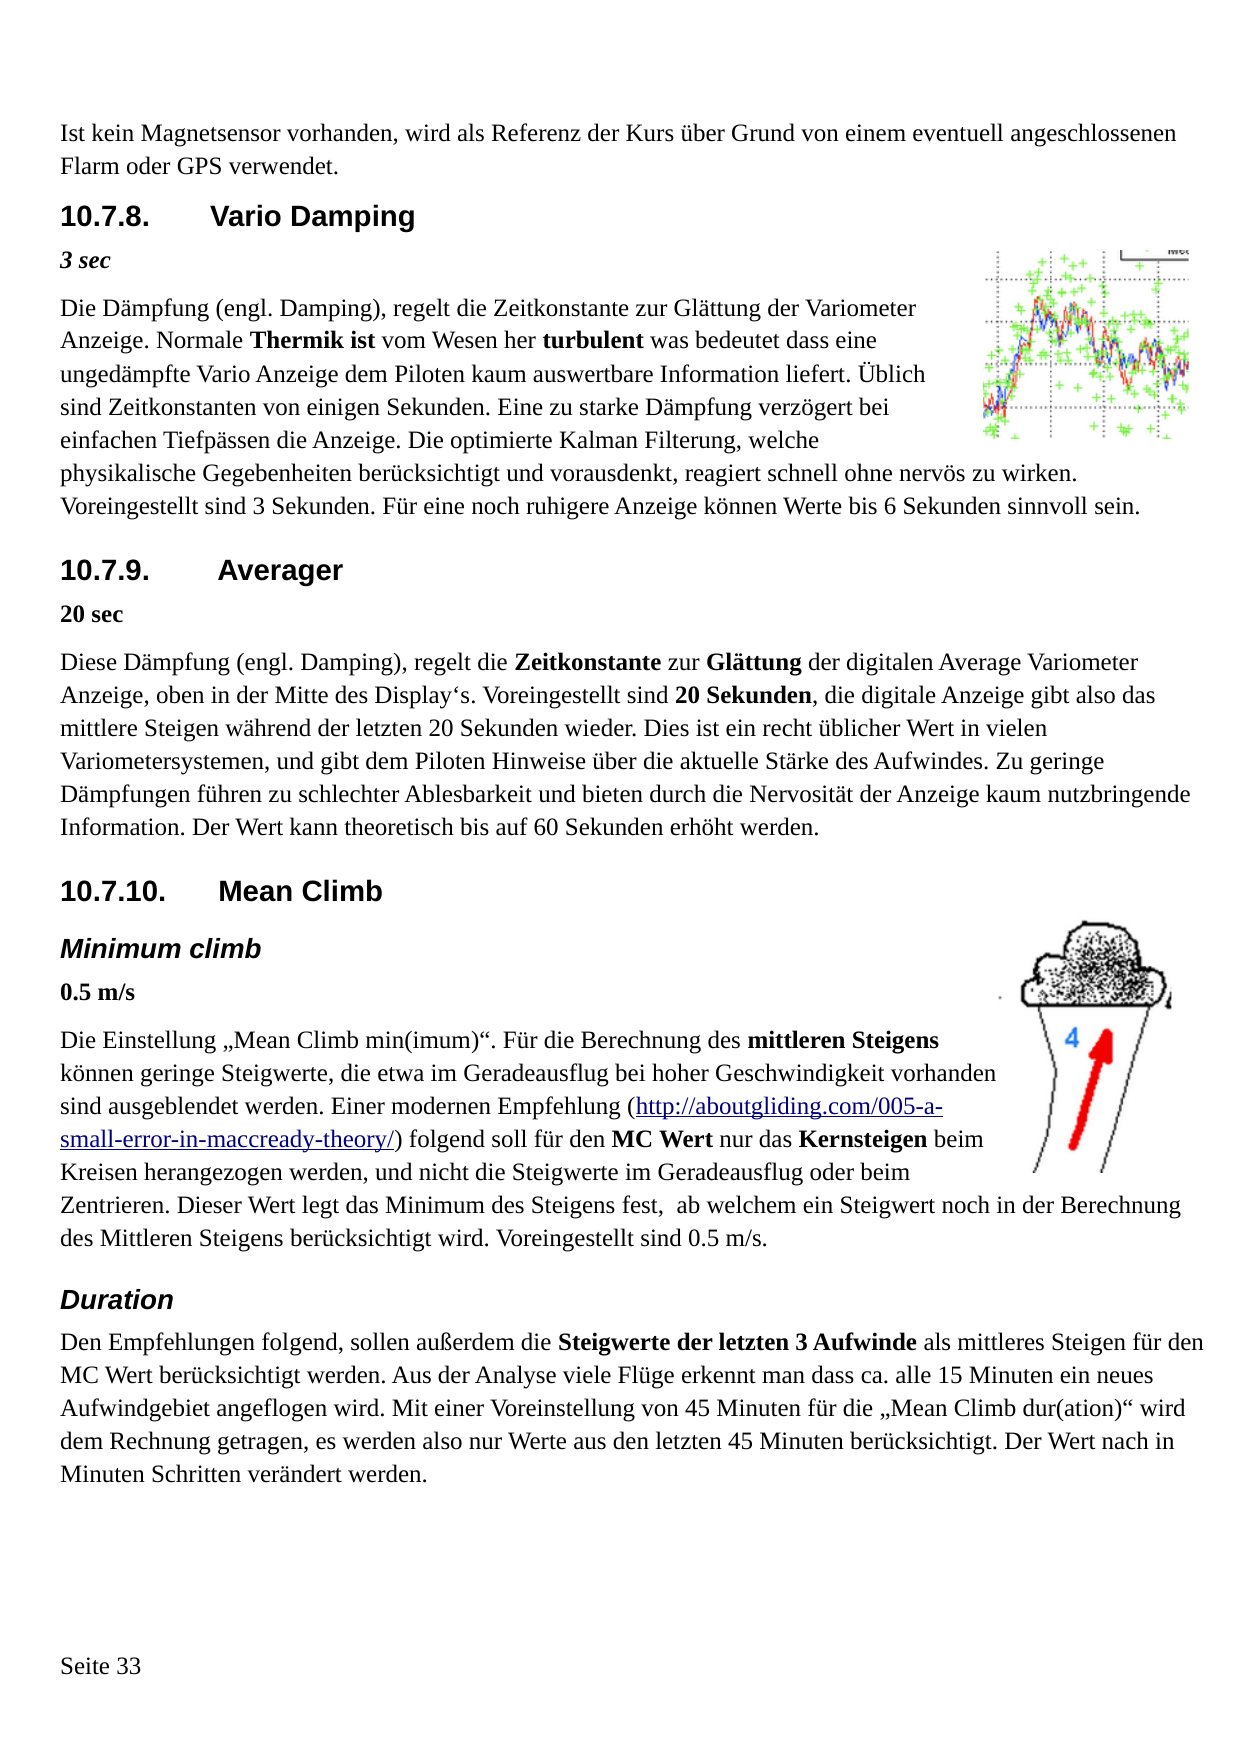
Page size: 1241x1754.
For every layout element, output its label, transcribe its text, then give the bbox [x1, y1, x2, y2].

subtitle Duration [60, 1283, 1207, 1315]
text [1172, 977, 1207, 1006]
subtitle Vario Damping [60, 199, 1207, 232]
subtitle Minimum climb [60, 933, 997, 965]
text 0.5 m/s [60, 977, 997, 1006]
text 3 sec [60, 245, 1207, 274]
text Diese Dämpfung (engl. Damping), regelt die Zeitkonstante zur Glättung der digitalen Average Variometer Anzeige, oben in der Mitte des Display‘s. Voreingestellt sind 20 Sekunden, die digitale Anzeige gibt also das mittlere Steigen während der letzten 20 Sekunden wieder. Dies ist ein recht üblicher Wert in vielen Variometersystemen, und gibt dem Piloten Hinweise über die aktuelle Stärke des Aufwindes. Zu geringe Dämpfungen führen zu schlechter Ablesbarkeit und bieten durch die Nervosität der Anzeige kaum nutzbringende Information. Der Wert kann theoretisch bis auf 60 Sekunden erhöht werden. [60, 647, 1207, 841]
subtitle Mean Climb [60, 874, 1207, 908]
text Die Dämpfung (engl. Damping), regelt die Zeitkonstante zur Glättung der Variometer Anzeige. Normale Thermik ist vom Wesen her turbulent was bedeutet dass eine ungedämpfte Vario Anzeige dem Piloten kaum auswertbare Information liefert. Üblich sind Zeitkonstanten von einigen Sekunden. Eine zu starke Dämpfung verzögert bei einfachen Tiefpässen die Anzeige. Die optimierte Kalman Filterung, welche physikalische Gegebenheiten berücksichtigt und vorausdenkt, reagiert schnell ohne nervös zu wirken. Voreingestellt sind 3 Sekunden. Für eine noch ruhigere Anzeige können Werte bis 6 Sekunden sinnvoll sein. [60, 293, 1207, 519]
subtitle [1172, 933, 1207, 965]
picture [983, 250, 1189, 439]
text Ist kein Magnetsensor vorhanden, wird als Referenz der Kurs über Grund von einem eventuell angeschlossenen Flarm oder GPS verwendet. [60, 118, 1207, 180]
picture [997, 915, 1172, 1173]
subtitle Averager [60, 553, 1207, 587]
text Den Empfehlungen folgend, sollen außerdem die Steigwerte der letzten 3 Aufwinde als mittleres Steigen für den MC Wert berücksichtigt werden. Aus der Analyse viele Flüge erkennt man dass ca. alle 15 Minuten ein neues Aufwindgebiet angeflogen wird. Mit einer Voreinstellung von 45 Minuten für die „Mean Climb dur(ation)“ wird dem Rechnung getragen, es werden also nur Werte aus den letzten 45 Minuten berücksichtigt. Der Wert nach in Minuten Schritten verändert werden. [60, 1327, 1207, 1488]
text 20 sec [60, 599, 1207, 628]
text Die Einstellung „Mean Climb min(imum)“. Für die Berechnung des mittleren Steigens können geringe Steigwerte, die etwa im Geradeausflug bei hoher Geschwindigkeit vorhanden sind ausgeblendet werden. Einer modernen Empfehlung (http://aboutgliding.com/005-a-small-error-in-maccready-theory/) folgend soll für den MC Wert nur das Kernsteigen beim Kreisen herangezogen werden, und nicht die Steigwerte im Geradeausflug oder beim Zentrieren. Dieser Wert legt das Minimum des Steigens fest, ab welchem ein Steigwert noch in der Berechnung des Mittleren Steigens berücksichtigt wird. Voreingestellt sind 0.5 m/s. [60, 1025, 1207, 1252]
